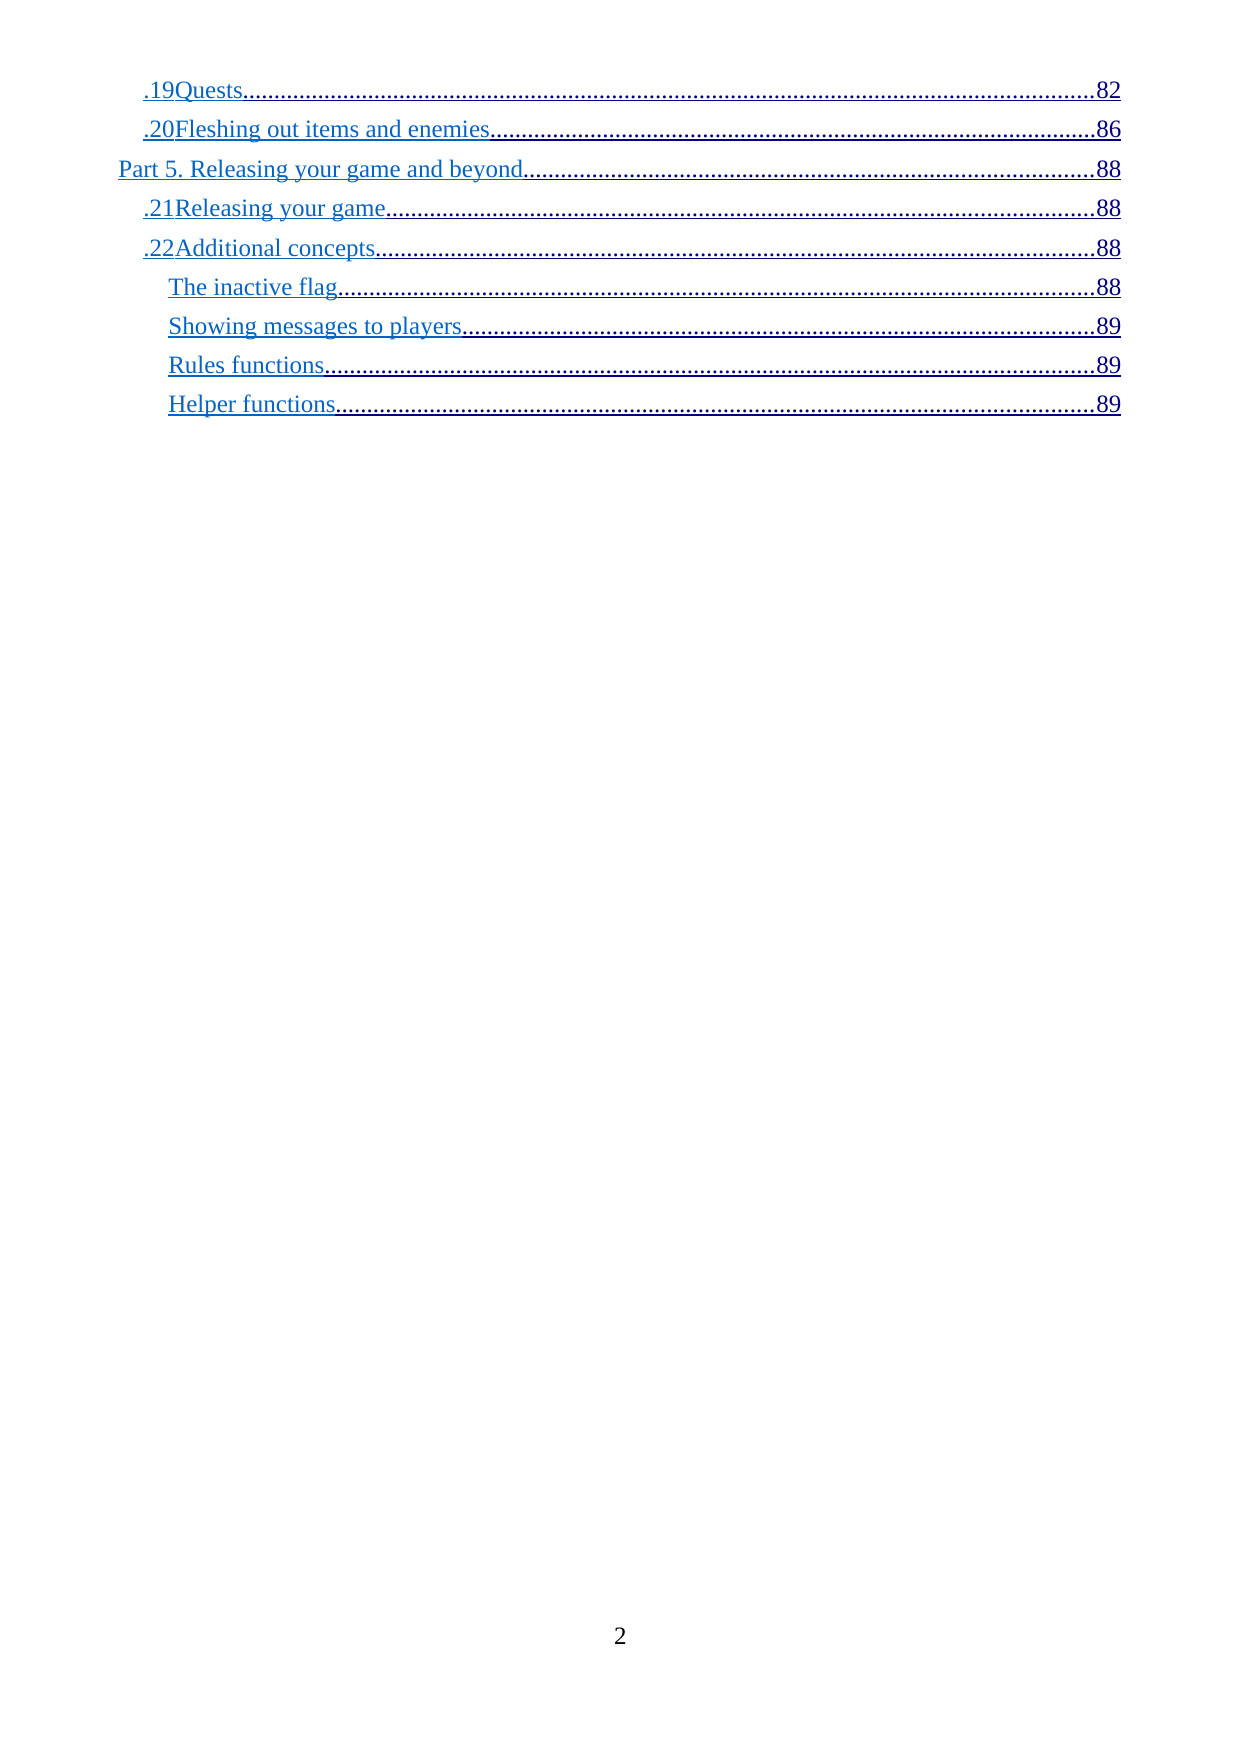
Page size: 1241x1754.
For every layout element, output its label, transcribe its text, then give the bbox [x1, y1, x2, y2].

text .20 Fleshing out items and enemies 86 [143, 114, 1122, 143]
text .21 Releasing your game 88 [143, 193, 1122, 222]
text Helper functions 89 [168, 389, 1122, 418]
text .22 Additional concepts 88 [143, 233, 1122, 262]
text Part 5. Releasing your game and beyond 88 [118, 154, 1122, 183]
text .19 Quests 82 [143, 75, 1122, 104]
text Showing messages to players 89 [168, 311, 1122, 340]
text Rules functions 89 [168, 350, 1122, 379]
text The inactive flag 88 [168, 272, 1122, 301]
